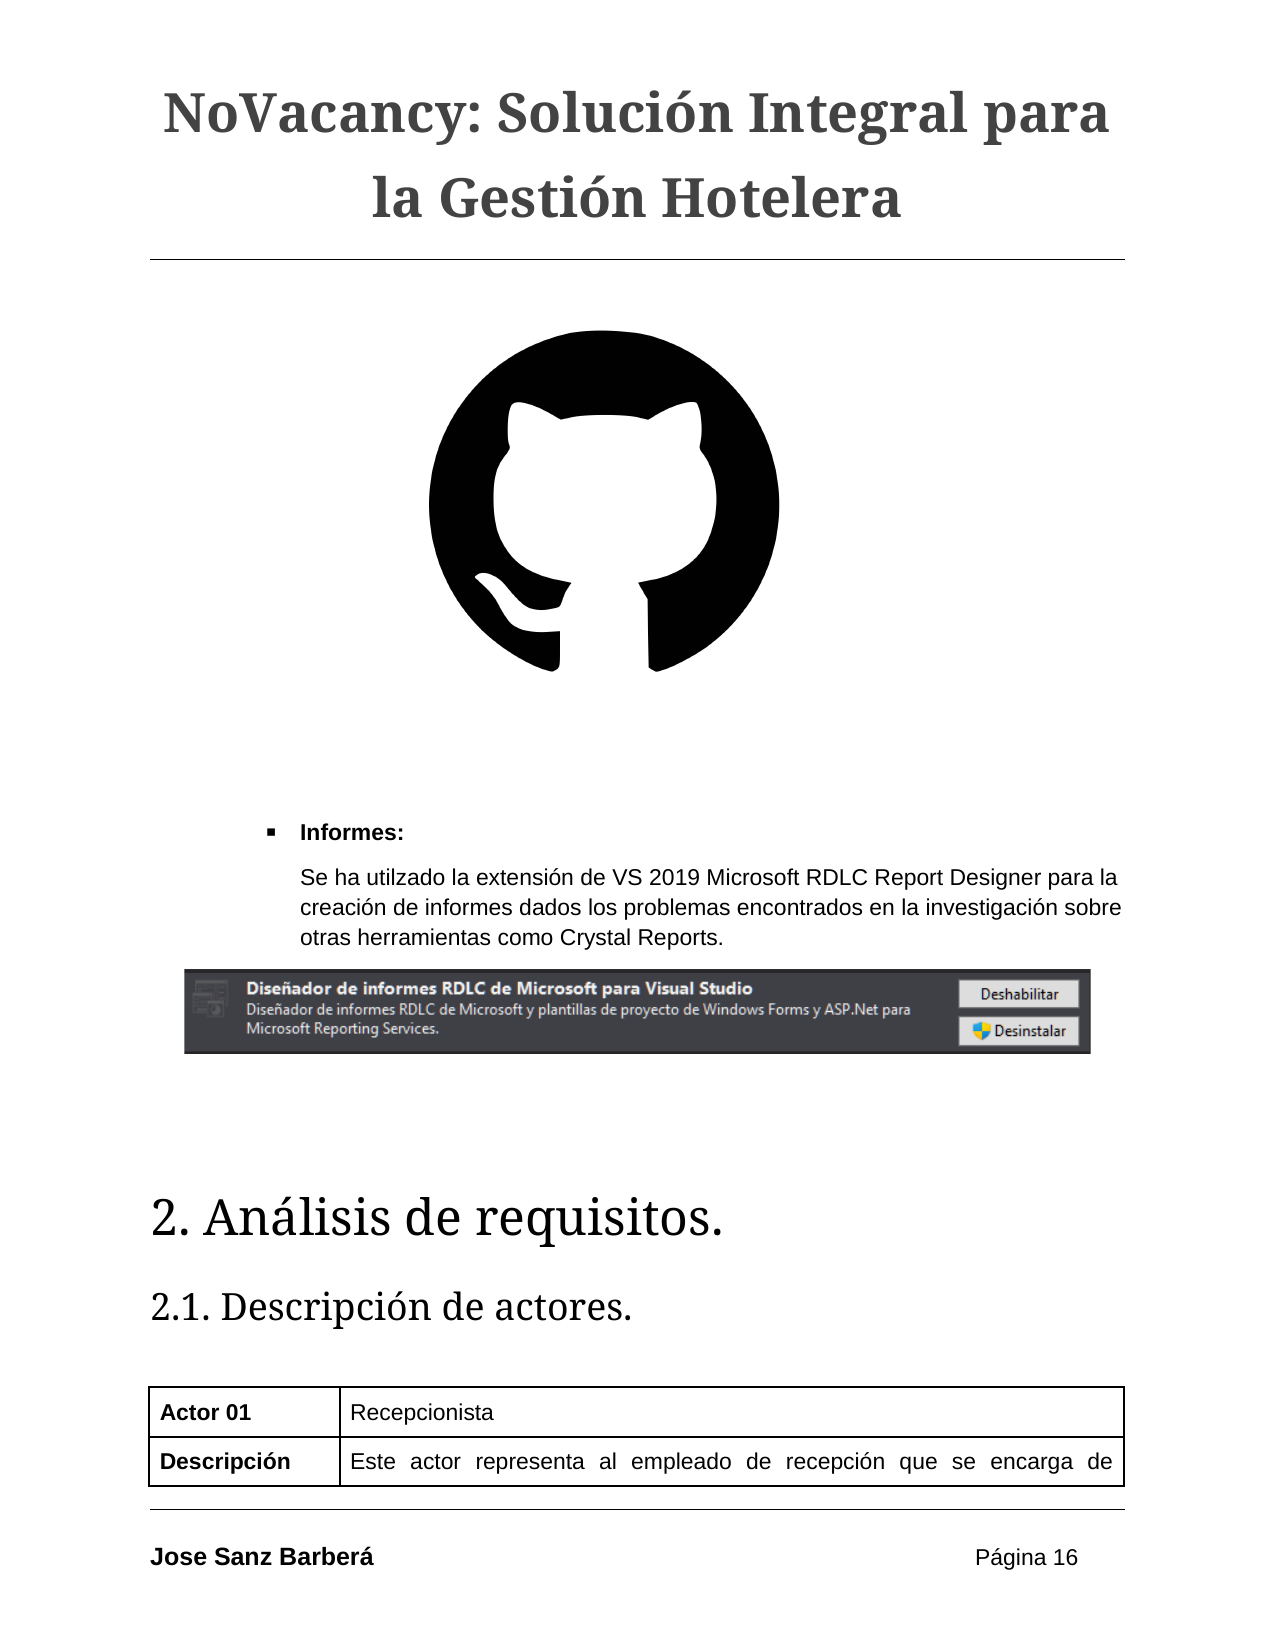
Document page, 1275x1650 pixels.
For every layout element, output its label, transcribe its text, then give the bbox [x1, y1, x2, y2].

text Se ha utilzado la extensión de VS 2019 Microsoft RDLC Report Designer para la creación de informes dados los problemas encontrados en la investigación sobre otras herramientas como Crystal Reports. [150, 864, 1125, 951]
picture [424, 322, 782, 681]
subtitle 2.1. Descripción de actores. [150, 1281, 1125, 1332]
list Informes: [262, 819, 1125, 846]
table_header Recepcionista [341, 1388, 1123, 1436]
table_header Actor 01 [150, 1388, 339, 1436]
picture [184, 969, 1091, 1054]
subtitle 2. Análisis de requisitos. [150, 1182, 1125, 1250]
table_cell Este actor representa al empleado de recepción que se encarga de [341, 1438, 1123, 1485]
table_cell Descripción [150, 1438, 339, 1485]
